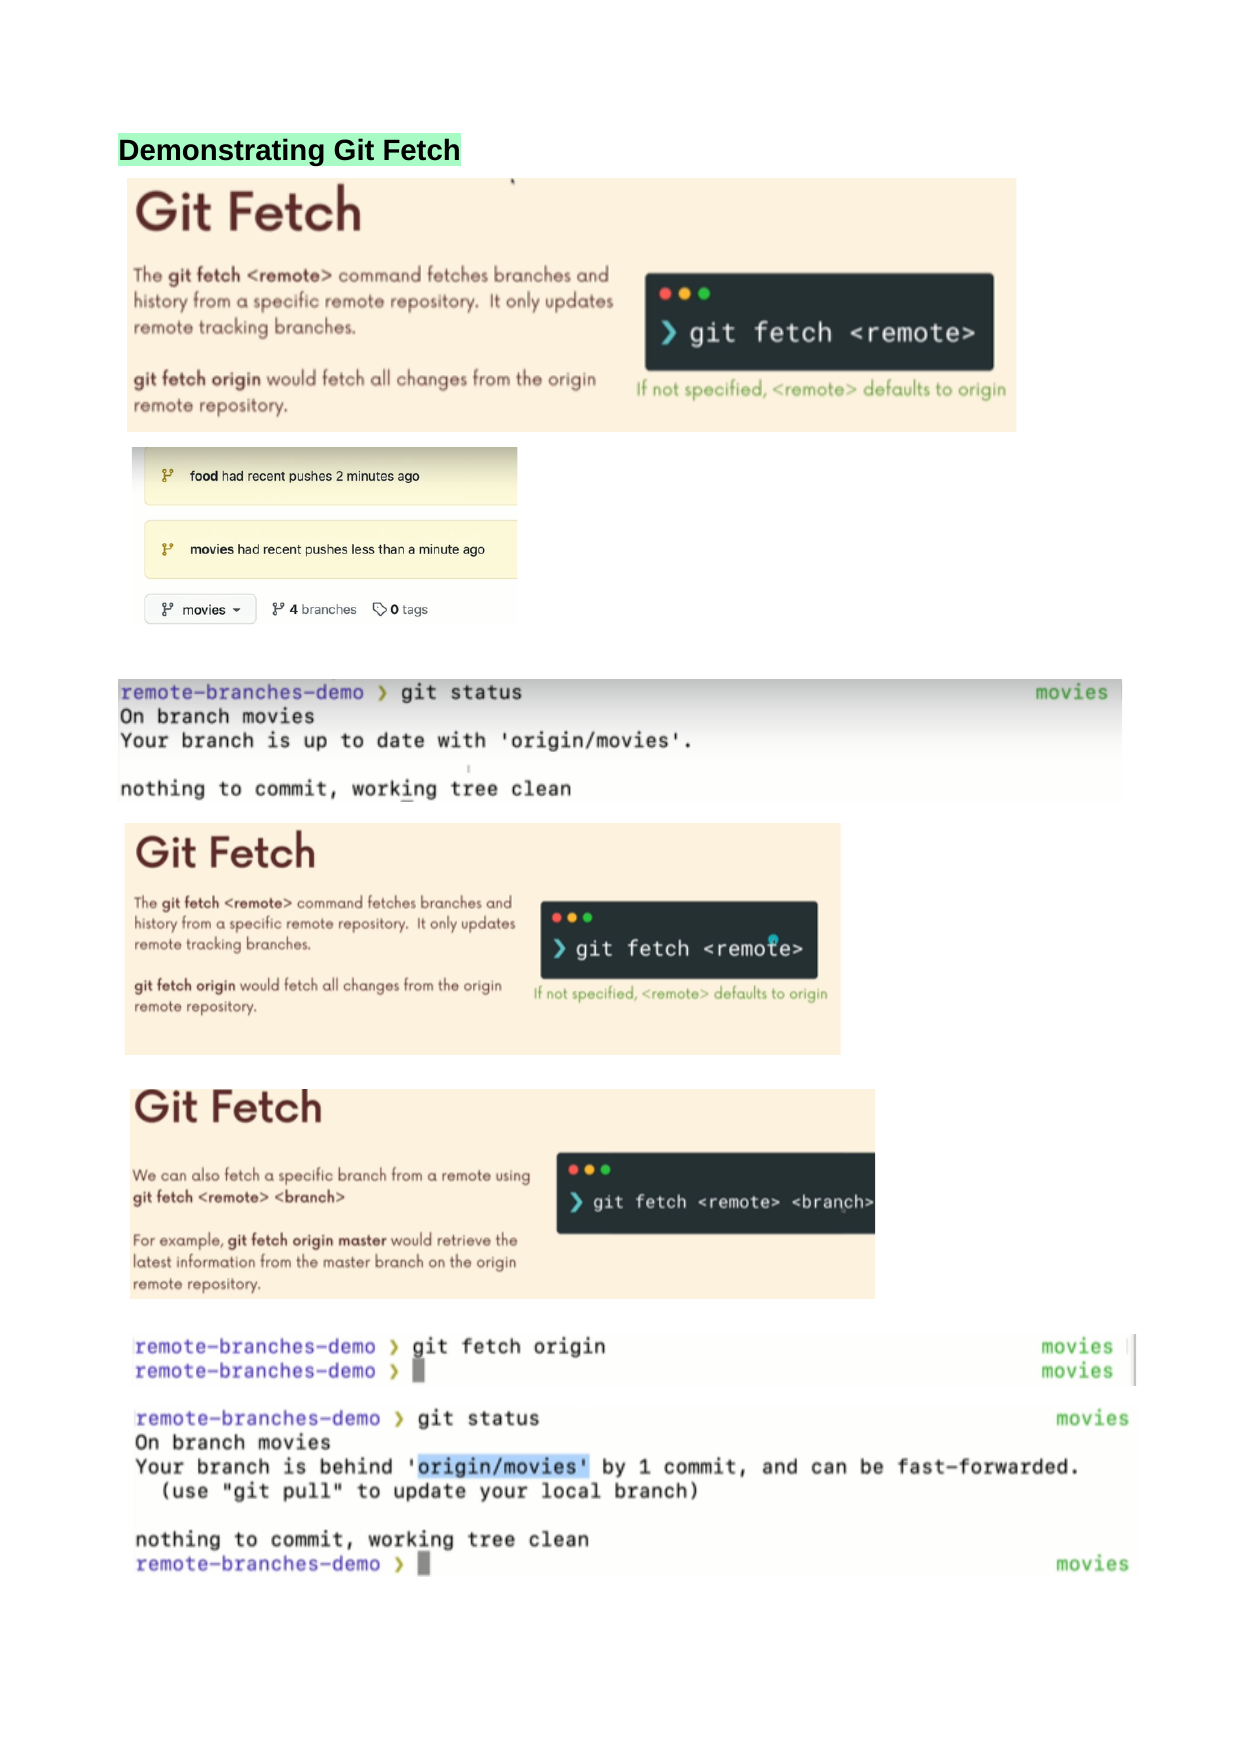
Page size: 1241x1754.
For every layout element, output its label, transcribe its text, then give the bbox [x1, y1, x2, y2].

subtitle Demonstrating Git Fetch [461, 133, 1122, 166]
picture [133, 1406, 1138, 1577]
picture [132, 1334, 1137, 1386]
picture [124, 823, 841, 1055]
picture [118, 679, 1123, 802]
picture [130, 1089, 876, 1299]
picture [131, 447, 518, 625]
picture [127, 178, 1017, 432]
